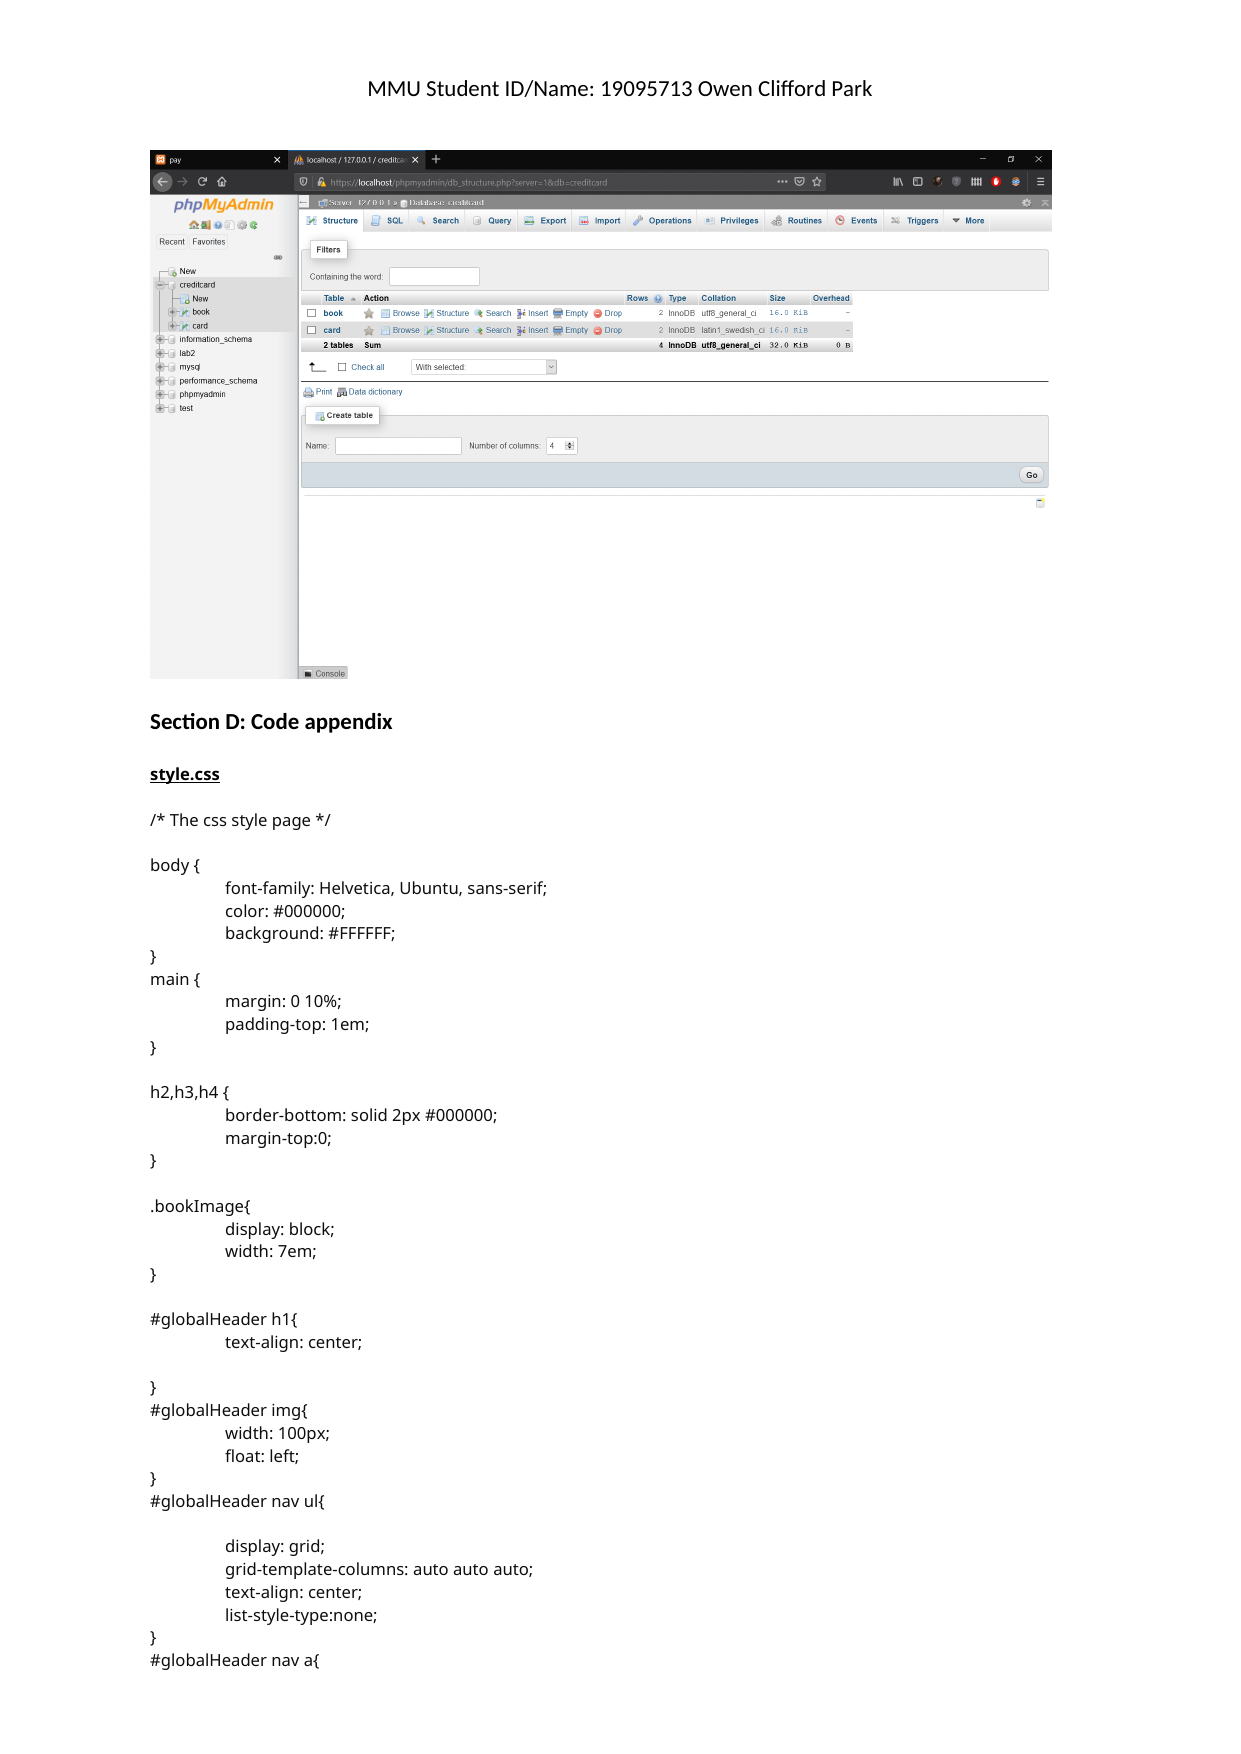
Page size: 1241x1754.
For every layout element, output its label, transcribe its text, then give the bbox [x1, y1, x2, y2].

text background: #FFFFFF; [150, 922, 1090, 944]
text } [150, 1149, 1090, 1172]
text .bookImage{ [150, 1194, 1090, 1217]
text font-family: Helvetica, Ubuntu, sans-serif; [150, 876, 1090, 899]
text } [150, 1626, 1090, 1648]
text } [150, 1262, 1090, 1285]
text display: grid; [150, 1535, 1090, 1558]
text text-align: center; [150, 1331, 1090, 1353]
text margin: 0 10%; [150, 990, 1090, 1013]
text body { [150, 854, 1090, 876]
text } [150, 1376, 1090, 1399]
text #globalHeader img{ [150, 1399, 1090, 1421]
text h2,h3,h4 { [150, 1081, 1090, 1103]
text #globalHeader nav a{ [150, 1648, 1090, 1671]
text width: 100px; [150, 1421, 1090, 1444]
text float: left; [150, 1444, 1090, 1467]
text Section D: Code appendix [150, 707, 1090, 735]
text grid-template-columns: auto auto auto; [150, 1558, 1090, 1580]
text main { [150, 967, 1090, 990]
text color: #000000; [150, 899, 1090, 922]
text text-align: center; [150, 1580, 1090, 1603]
text padding-top: 1em; [150, 1013, 1090, 1035]
text list-style-type:none; [150, 1603, 1090, 1626]
text #globalHeader h1{ [150, 1308, 1090, 1331]
text width: 7em; [150, 1240, 1090, 1262]
text style.css [150, 763, 1090, 786]
text border-bottom: solid 2px #000000; [150, 1103, 1090, 1126]
text display: block; [150, 1217, 1090, 1240]
text } [150, 1035, 1090, 1058]
text /* The css style page */ [150, 808, 1090, 831]
text } [150, 944, 1090, 967]
text #globalHeader nav ul{ [150, 1489, 1090, 1512]
text } [150, 1467, 1090, 1489]
text margin-top:0; [150, 1126, 1090, 1149]
